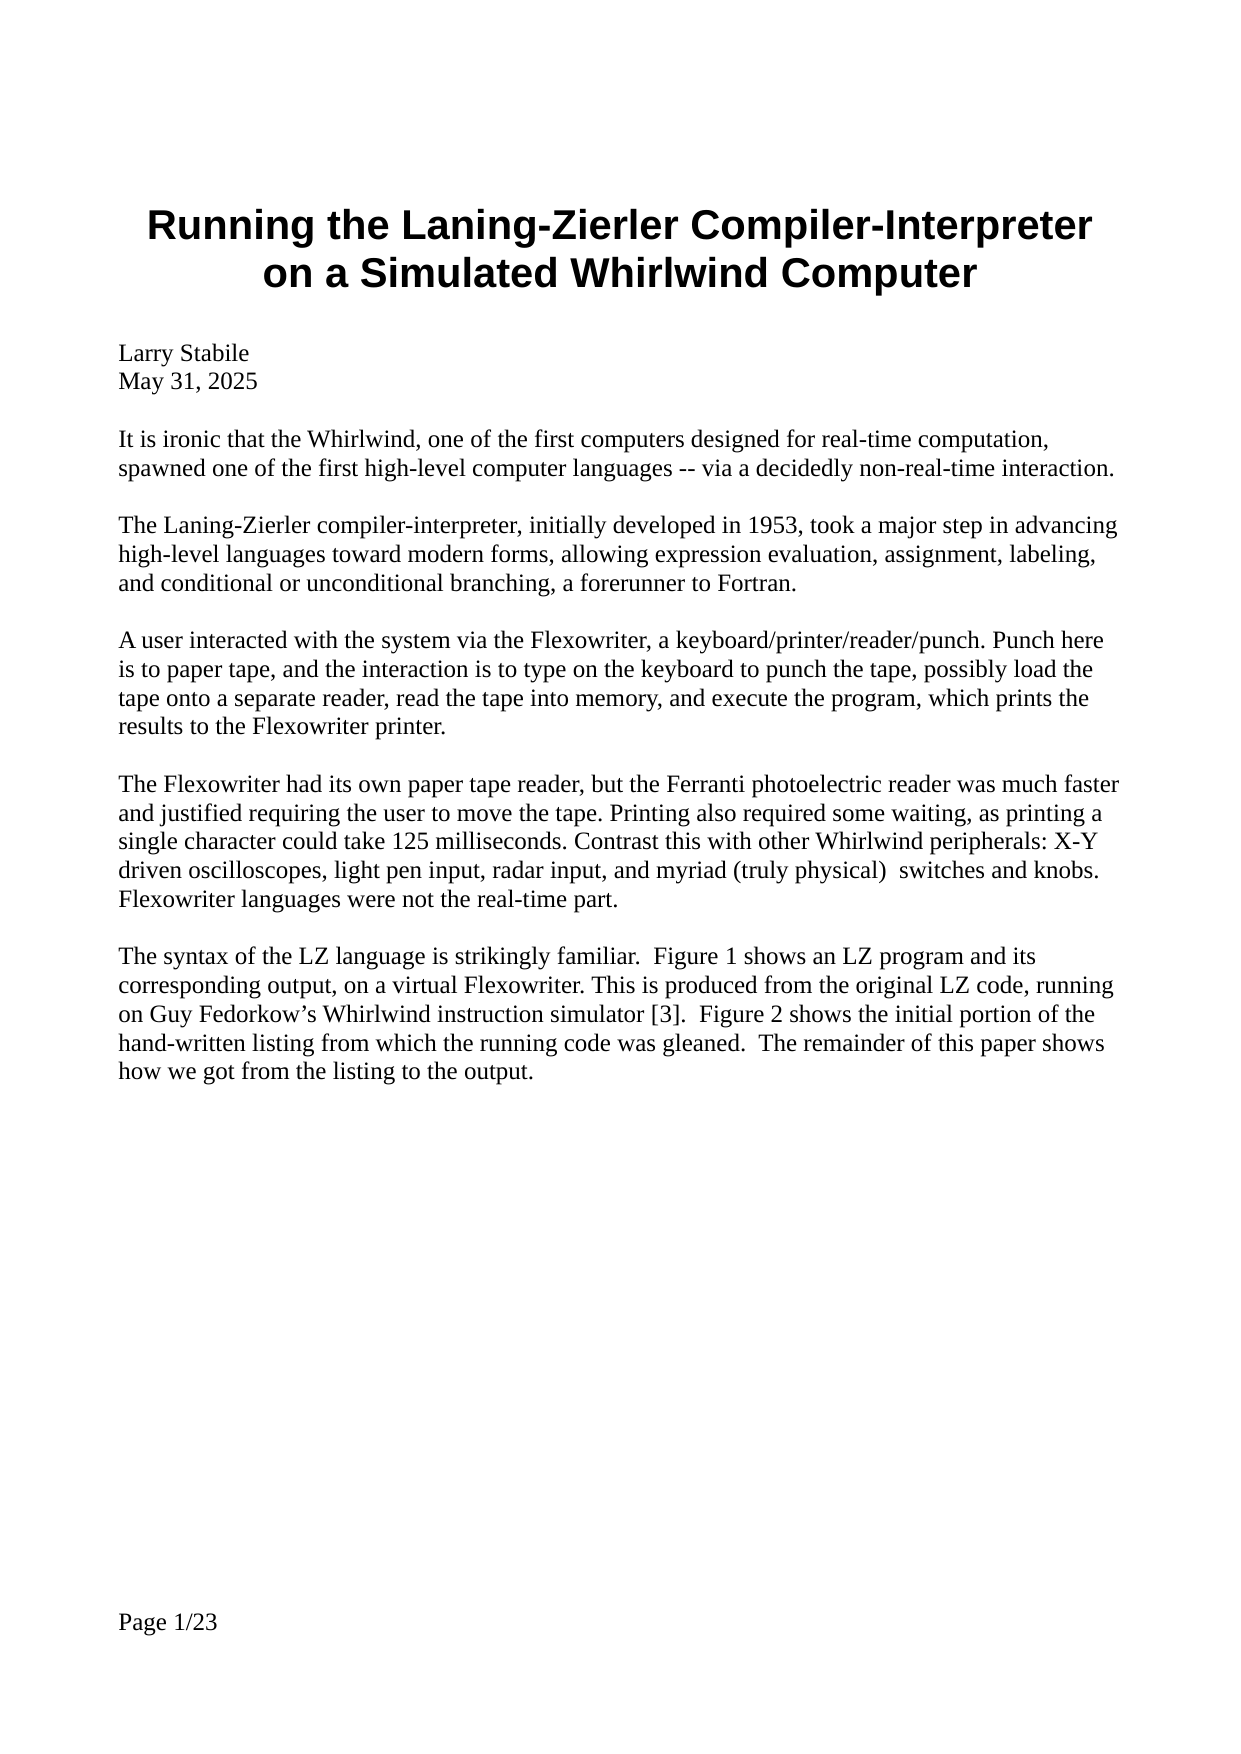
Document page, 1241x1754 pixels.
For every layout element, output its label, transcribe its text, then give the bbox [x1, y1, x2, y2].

text The Laning-Zierler compiler-interpreter, initially developed in 1953, took a major step in advancing high-level languages toward modern forms, allowing expression evaluation, assignment, labeling, and conditional or unconditional branching, a forerunner to Fortran. [118, 510, 1122, 596]
title Running the Laning-Zierler Compiler-Interpreter on a Simulated Whirlwind Computer [118, 201, 1122, 296]
text It is ironic that the Whirlwind, one of the first computers designed for real-time computation, spawned one of the first high-level computer languages -- via a decidedly non-real-time interaction. [118, 424, 1122, 481]
text The Flexowriter had its own paper tape reader, but the Ferranti photoelectric reader was much faster and justified requiring the user to move the tape. Printing also required some waiting, as printing a single character could take 125 milliseconds. Contrast this with other Whirlwind peripherals: X-Y driven oscilloscopes, light pen input, radar input, and myriad (truly physical) switches and knobs. Flexowriter languages were not the real-time part. [118, 769, 1122, 913]
text A user interacted with the system via the Flexowriter, a keyboard/printer/reader/punch. Punch here is to paper tape, and the interaction is to type on the keyboard to punch the tape, possibly load the tape onto a separate reader, read the tape into memory, and execute the program, which prints the results to the Flexowriter printer. [118, 625, 1122, 740]
text May 31, 2025 [118, 366, 1122, 395]
text Larry Stabile [118, 338, 1122, 366]
text The syntax of the LZ language is strikingly familiar. Figure 1 shows an LZ program and its corresponding output, on a virtual Flexowriter. This is produced from the original LZ code, running on Guy Fedorkow’s Whirlwind instruction simulator [3]. Figure 2 shows the initial portion of the hand-written listing from which the running code was gleaned. The remainder of this paper shows how we got from the listing to the output. [118, 941, 1122, 1085]
